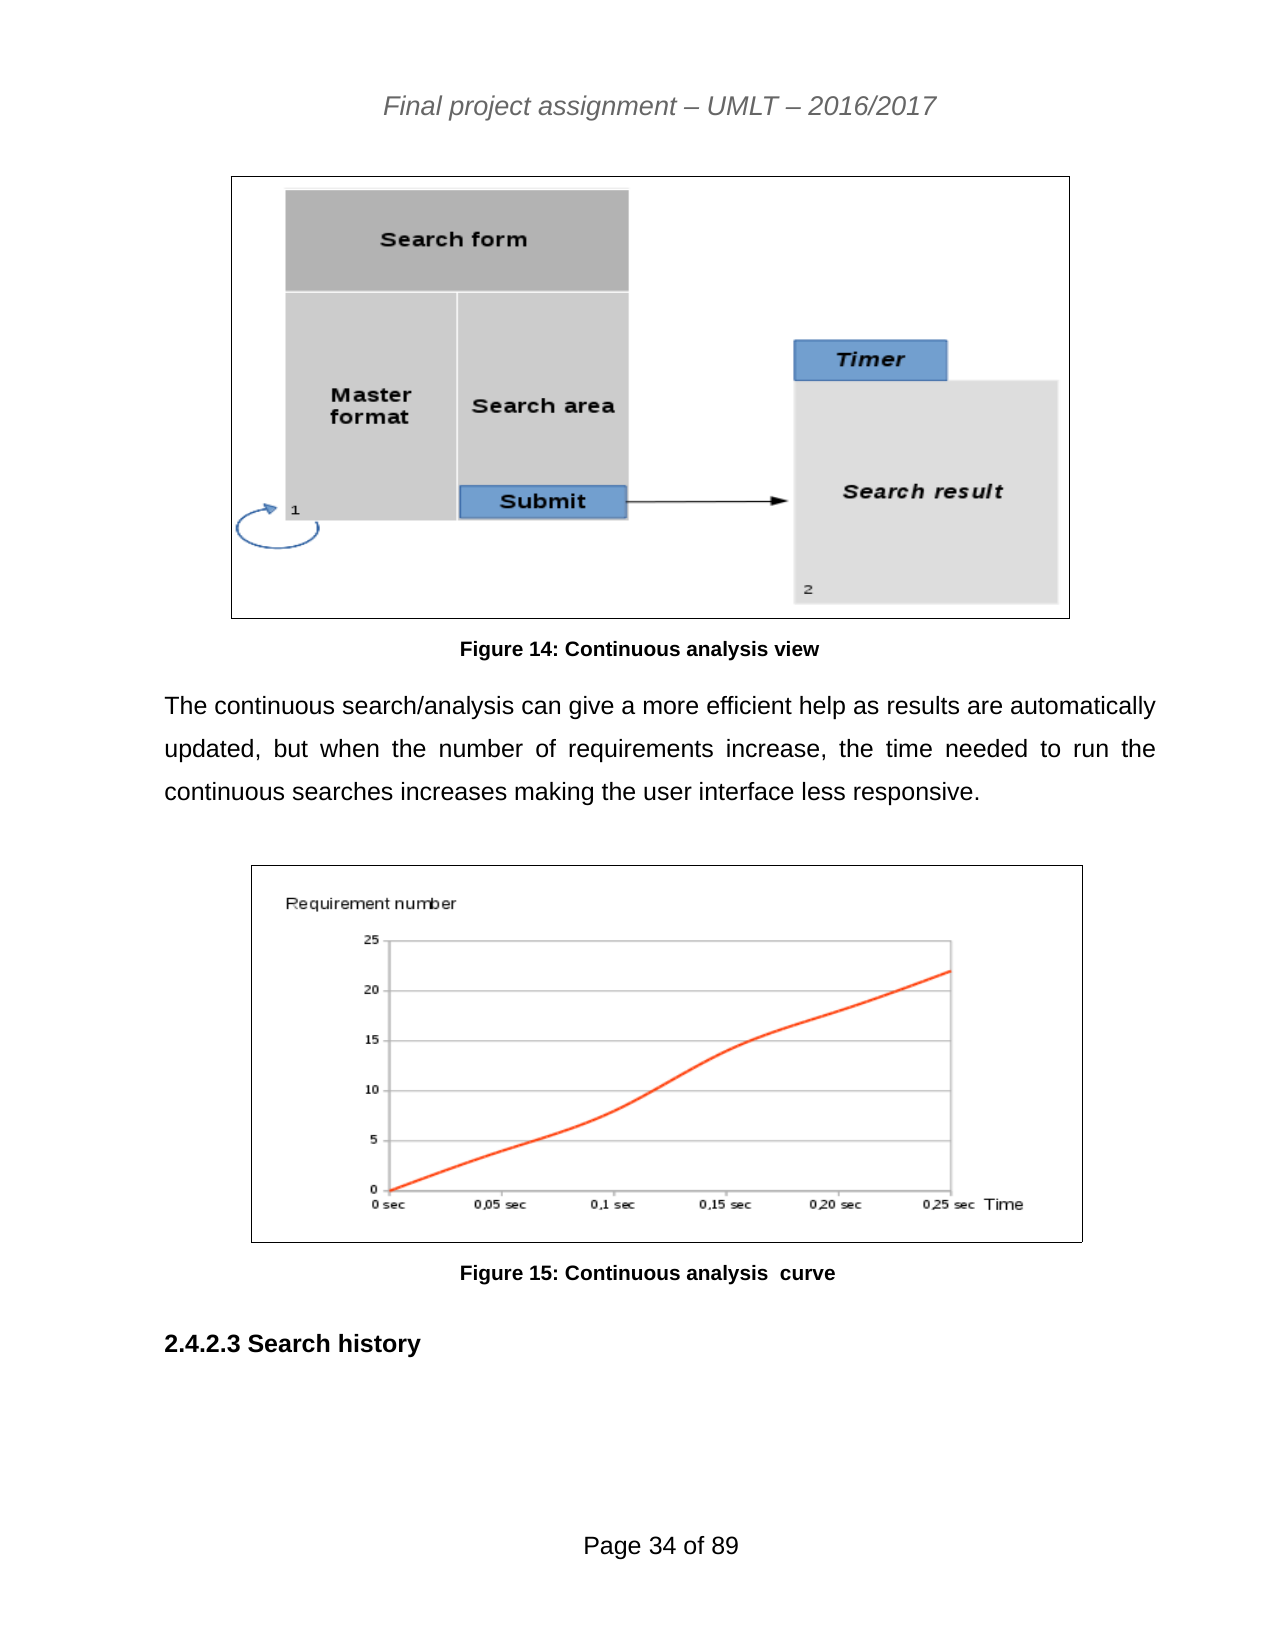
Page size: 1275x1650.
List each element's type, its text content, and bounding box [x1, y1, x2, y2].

text Figure 15: Continuous analysis curve [164, 850, 1158, 1285]
text Figure 14: Continuous analysis view [164, 151, 1158, 662]
subtitle 2.4.2.3 Search history [164, 1327, 1158, 1358]
picture [253, 868, 1079, 1240]
text The continuous search/analysis can give a more efficient help as results are automatically updated, but when the number of requirements increase, the time needed to run the continuous searches increases making the user interface less responsive. [164, 691, 1158, 806]
picture [233, 178, 1067, 616]
